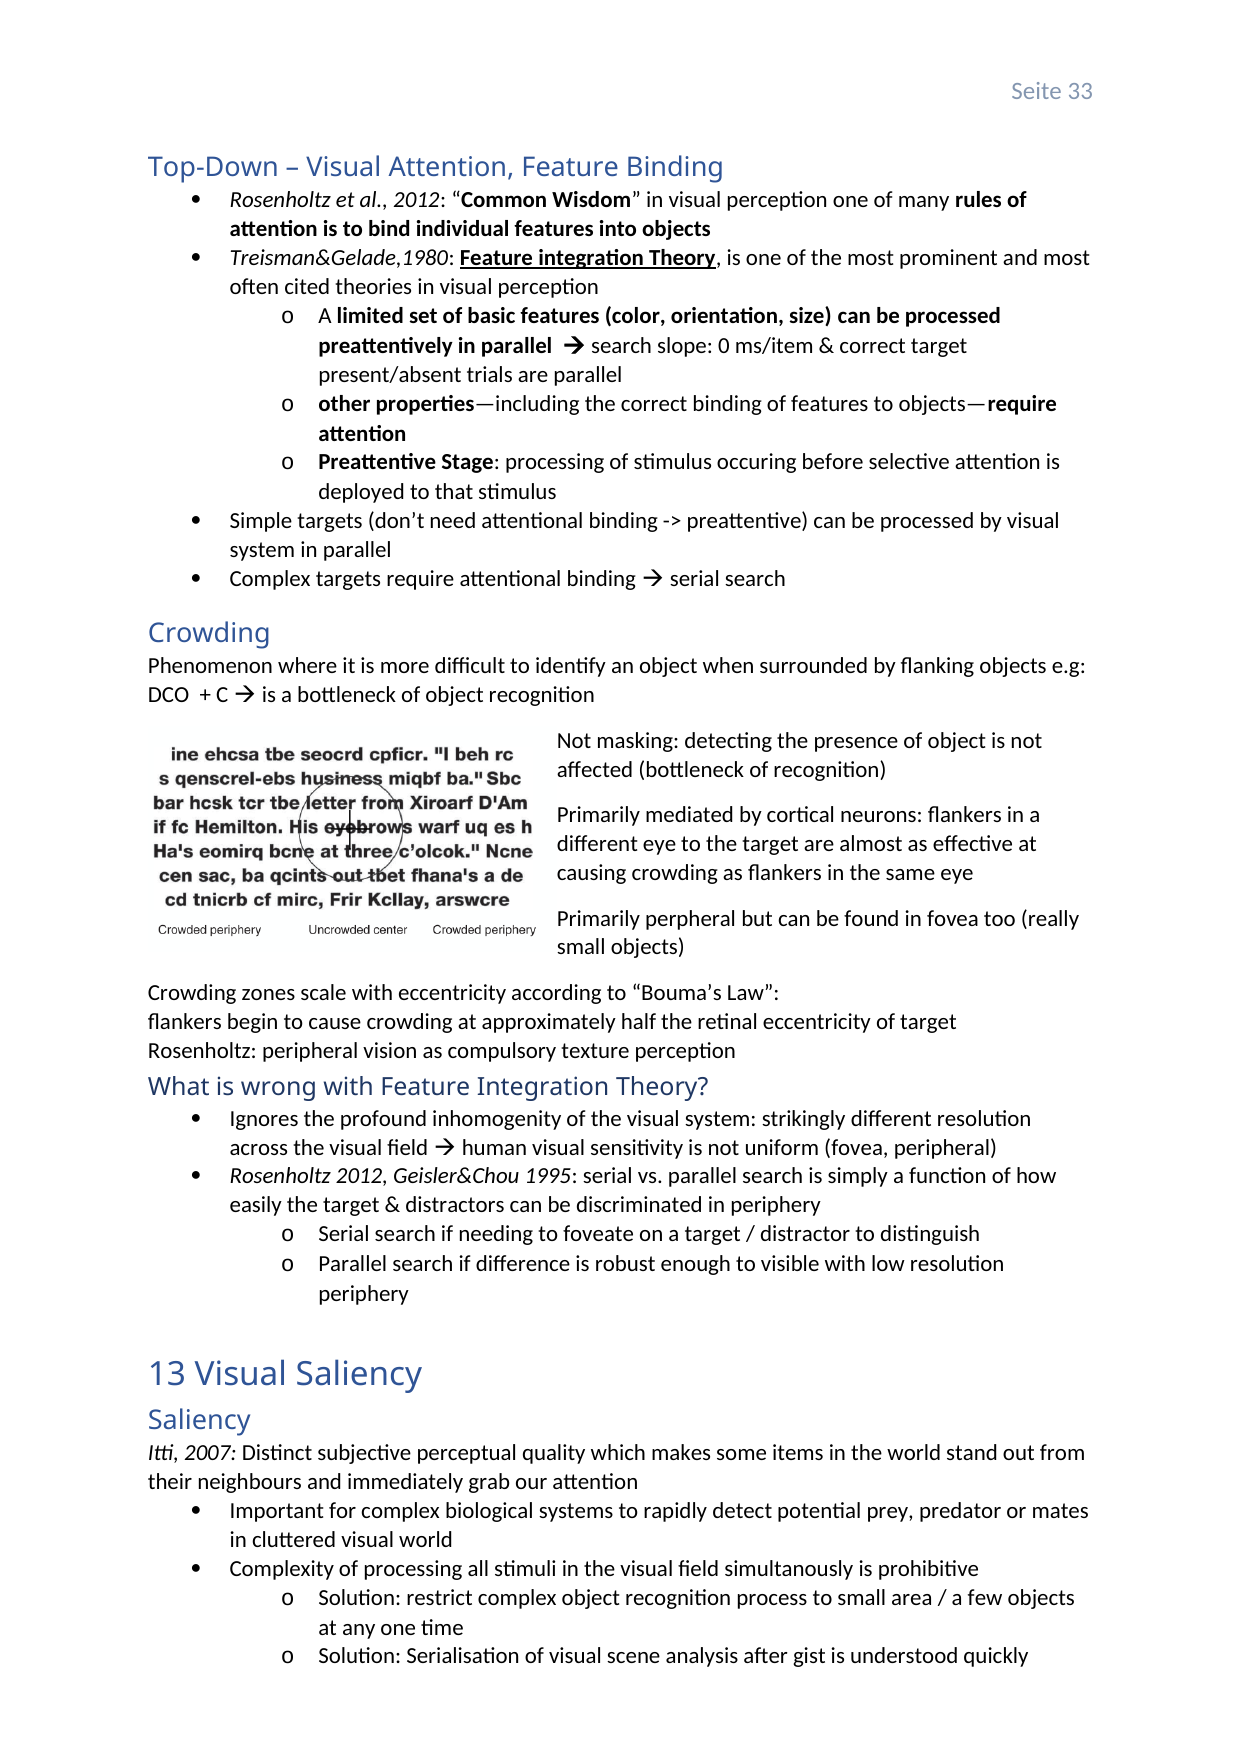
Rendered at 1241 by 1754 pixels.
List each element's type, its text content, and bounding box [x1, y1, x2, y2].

list Parallel search if difference is robust enough to visible with low resolution periphery [281, 1249, 1093, 1307]
text Not masking: detecting the presence of object is not affected (bottleneck of recognition) [557, 726, 1093, 783]
list Ignores the profound inhomogenity of the visual system: strikingly different resolution across the visual field  human visual sensitivity is not uniform (fovea, peripheral) [192, 1104, 1093, 1161]
list A limited set of basic features (color, orientation, size) can be processed preattentively in parallel  search slope: 0 ms/item & correct target present/absent trials are parallel [281, 301, 1093, 388]
text Primarily perpheral but can be found in fovea too (really small objects) [148, 904, 1093, 961]
list other properties—including the correct binding of features to objects—require attention [281, 389, 1093, 447]
text Crowding zones scale with eccentricity according to “Bouma’s Law”: flankers begin to cause crowding at approximately half the retinal eccentricity of target [148, 978, 1093, 1035]
list Simple targets (don’t need attentional binding -> preattentive) can be processed by visual system in parallel [192, 506, 1093, 563]
text Primarily mediated by cortical neurons: flankers in a different eye to the target are almost as effective at causing crowding as flankers in the same eye [557, 800, 1093, 886]
list Preattentive Stage: processing of stimulus occuring before selective attention is deployed to that stimulus [281, 447, 1093, 506]
list Solution: restrict complex object recognition process to small area / a few objects at any one time [281, 1583, 1093, 1641]
list Treisman&Gelade,1980: Feature integration Theory, is one of the most prominent and most often cited theories in visual perception [192, 243, 1093, 300]
list Important for complex biological systems to rapidly detect potential prey, predator or mates in cluttered visual world [192, 1496, 1093, 1553]
subtitle Crowding [148, 614, 1093, 651]
list Rosenholtz et al., 2012: “Common Wisdom” in visual perception one of many rules of attention is to bind individual features into objects [192, 186, 1093, 242]
list Rosenholtz 2012, Geisler&Chou 1995: serial vs. parallel search is simply a function of how easily the target & distractors can be discriminated in periphery [192, 1161, 1093, 1218]
subtitle 13 Visual Saliency [148, 1350, 1093, 1395]
text Rosenholtz: peripheral vision as compulsory texture perception [148, 1036, 1093, 1064]
text Itti, 2007: Distinct subjective perceptual quality which makes some items in the world stand out from their neighbours and immediately grab our attention [148, 1438, 1093, 1495]
list Complex targets require attentional binding  serial search [192, 564, 1093, 592]
subtitle Saliency [148, 1401, 1093, 1437]
list Solution: Serialisation of visual scene analysis after gist is understood quickly [281, 1642, 1093, 1671]
list Serial search if needing to foveate on a target / distractor to distinguish [281, 1219, 1093, 1248]
list Complexity of processing all stimuli in the visual field simultanously is prohibitive [192, 1554, 1093, 1582]
subtitle Top-Down – Visual Attention, Feature Binding [148, 148, 1093, 184]
subtitle What is wrong with Feature Integration Theory? [148, 1069, 1093, 1103]
text Phenomenon where it is more difficult to identify an object when surrounded by flanking objects e.g: DCO + C  is a bottleneck of object recognition [148, 652, 1093, 708]
